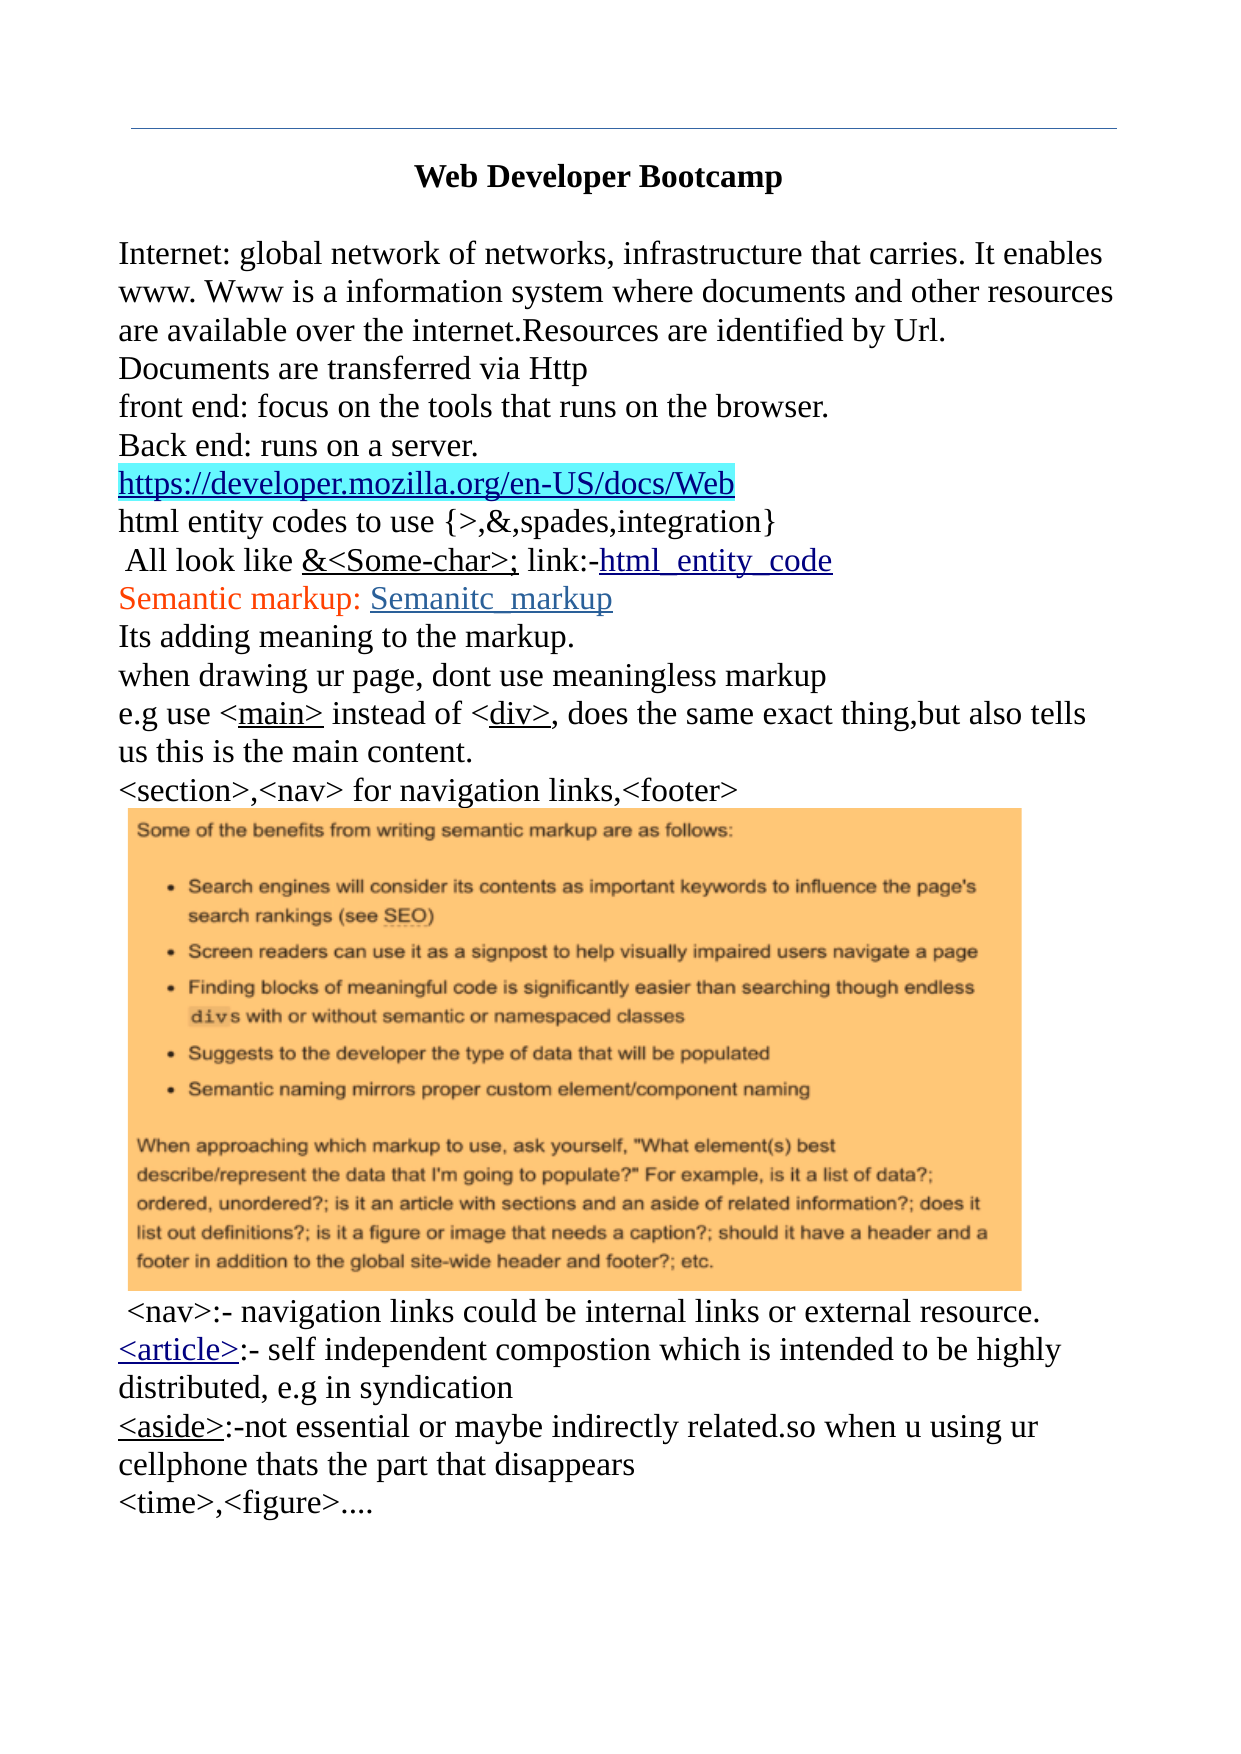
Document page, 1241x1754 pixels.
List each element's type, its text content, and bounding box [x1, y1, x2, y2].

text https://developer.mozilla.org/en-US/docs/Web [118, 463, 1122, 501]
text Semantic markup: Semanitc_markup [118, 578, 1122, 616]
text Documents are transferred via Http [118, 348, 1122, 386]
text All look like &<Some-char>; link:-html_entity_code [118, 540, 1122, 578]
text e.g use <main> instead of <div>, does the same exact thing,but also tells us this is the main content. [118, 693, 1122, 770]
text Web Developer Bootcamp [118, 156, 1122, 195]
text html entity codes to use {>,&,spades,integration} [118, 501, 1122, 540]
text <time>,<figure>.... [118, 1483, 1122, 1521]
text Internet: global network of networks, infrastructure that carries. It enables www. Www is a information system where documents and other resources are available over the internet.Resources are identified by Url. [118, 233, 1122, 348]
text <section>,<nav> for navigation links,<footer> [118, 770, 1122, 808]
text <article>:- self independent compostion which is intended to be highly distributed, e.g in syndication [118, 1329, 1122, 1406]
text <aside>:-not essential or maybe indirectly related.so when u using ur cellphone thats the part that disappears [118, 1406, 1122, 1483]
text front end: focus on the tools that runs on the browser. [118, 386, 1122, 425]
picture [127, 808, 1022, 1291]
text Its adding meaning to the markup. [118, 616, 1122, 655]
text when drawing ur page, dont use meaningless markup [118, 655, 1122, 693]
text Back end: runs on a server. [118, 425, 1122, 463]
text <nav>:- navigation links could be internal links or external resource. [118, 808, 1122, 1329]
